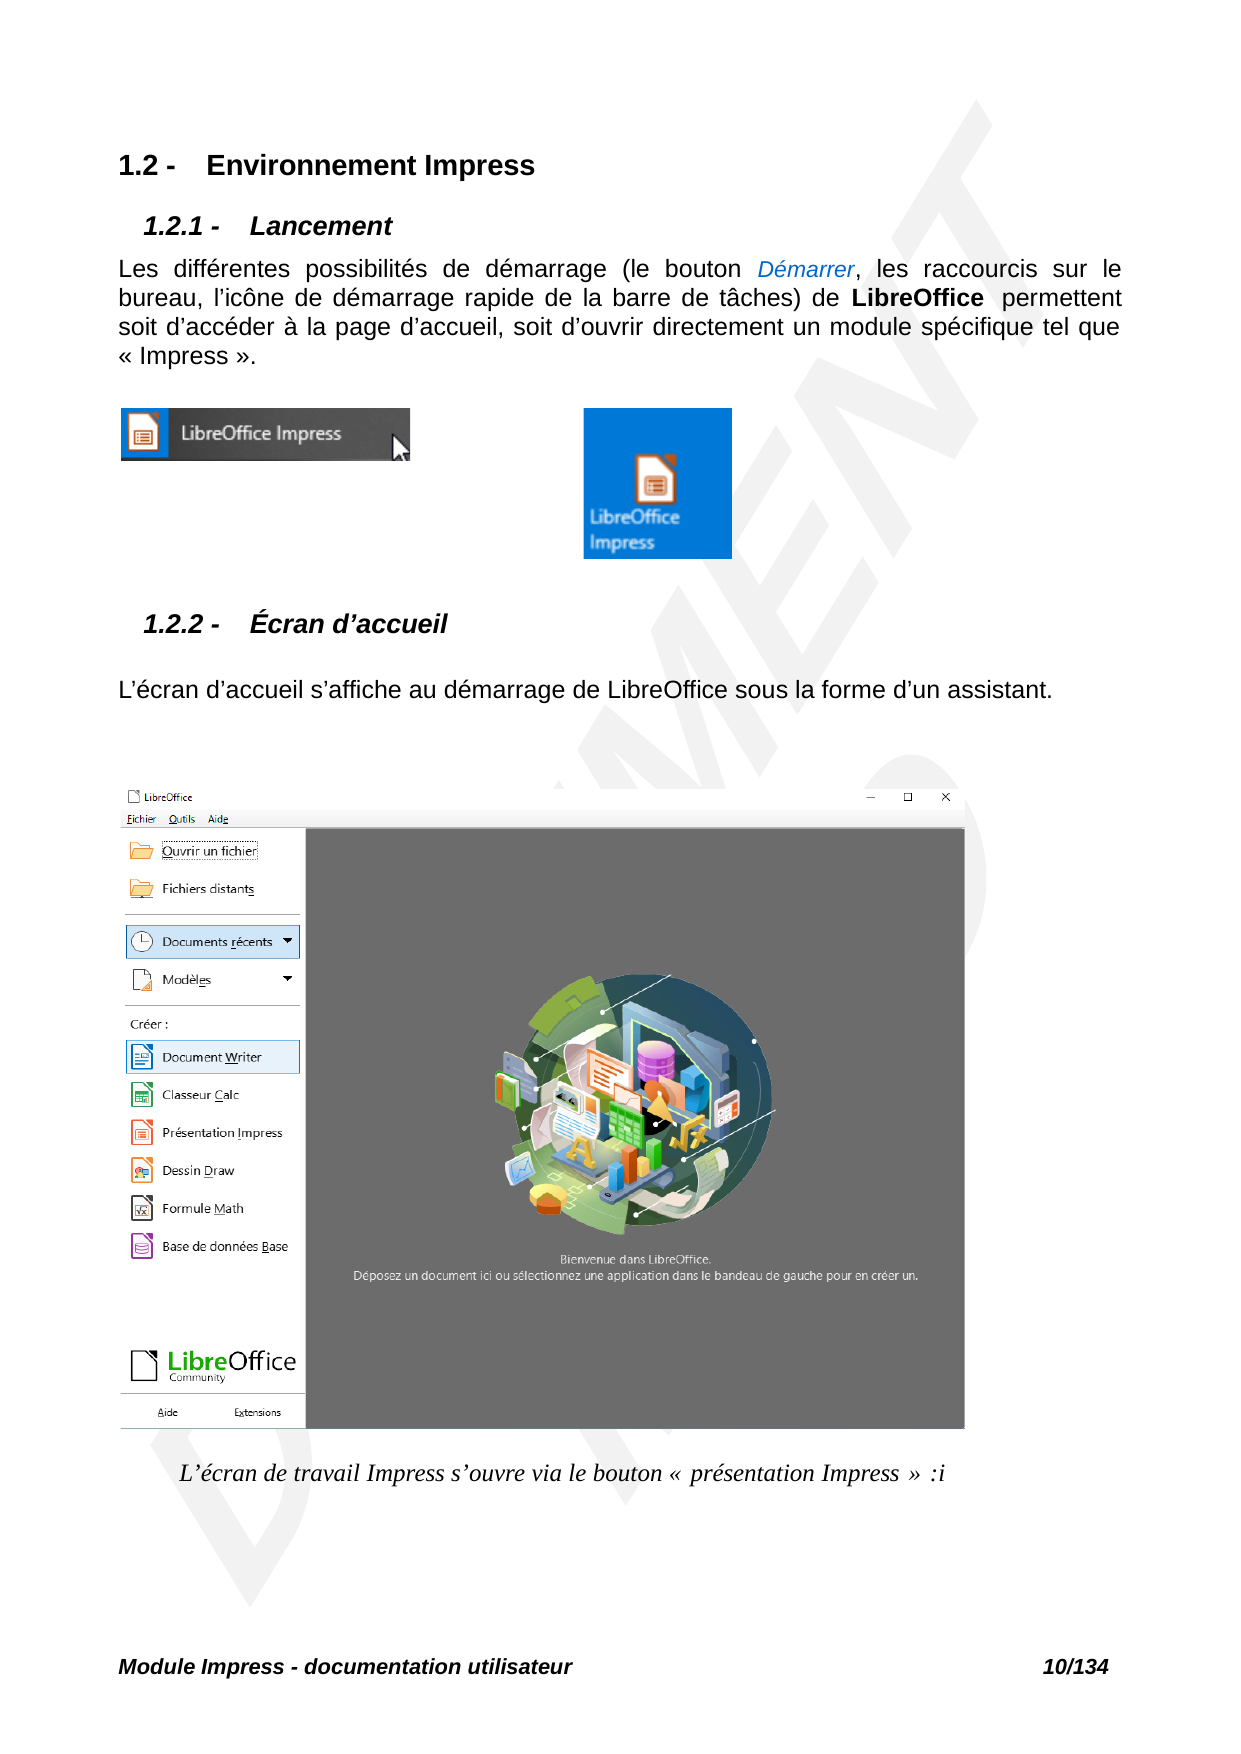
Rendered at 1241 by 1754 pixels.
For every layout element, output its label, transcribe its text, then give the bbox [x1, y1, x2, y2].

picture [583, 408, 732, 559]
subtitle Environnement Impress [118, 147, 1122, 181]
subtitle Lancement [143, 210, 1122, 241]
text Les différentes possibilités de démarrage (le bouton Démarrer, les raccourcis sur le bureau, l’icône de démarrage rapide de la barre de tâches) de LibreOffice permettent soit d’accéder à la page d’accueil, soit d’ouvrir directement un module spécifique tel que « Impress ». [118, 254, 1122, 370]
text L’écran de travail Impress s’ouvre via le bouton « présentation Impress » :i [179, 1458, 1122, 1487]
picture [120, 789, 965, 1429]
text L’écran d’accueil s’affiche au démarrage de LibreOffice sous la forme d’un assistant. [118, 675, 1122, 704]
picture [121, 408, 410, 461]
subtitle Écran d’accueil [143, 608, 1122, 639]
